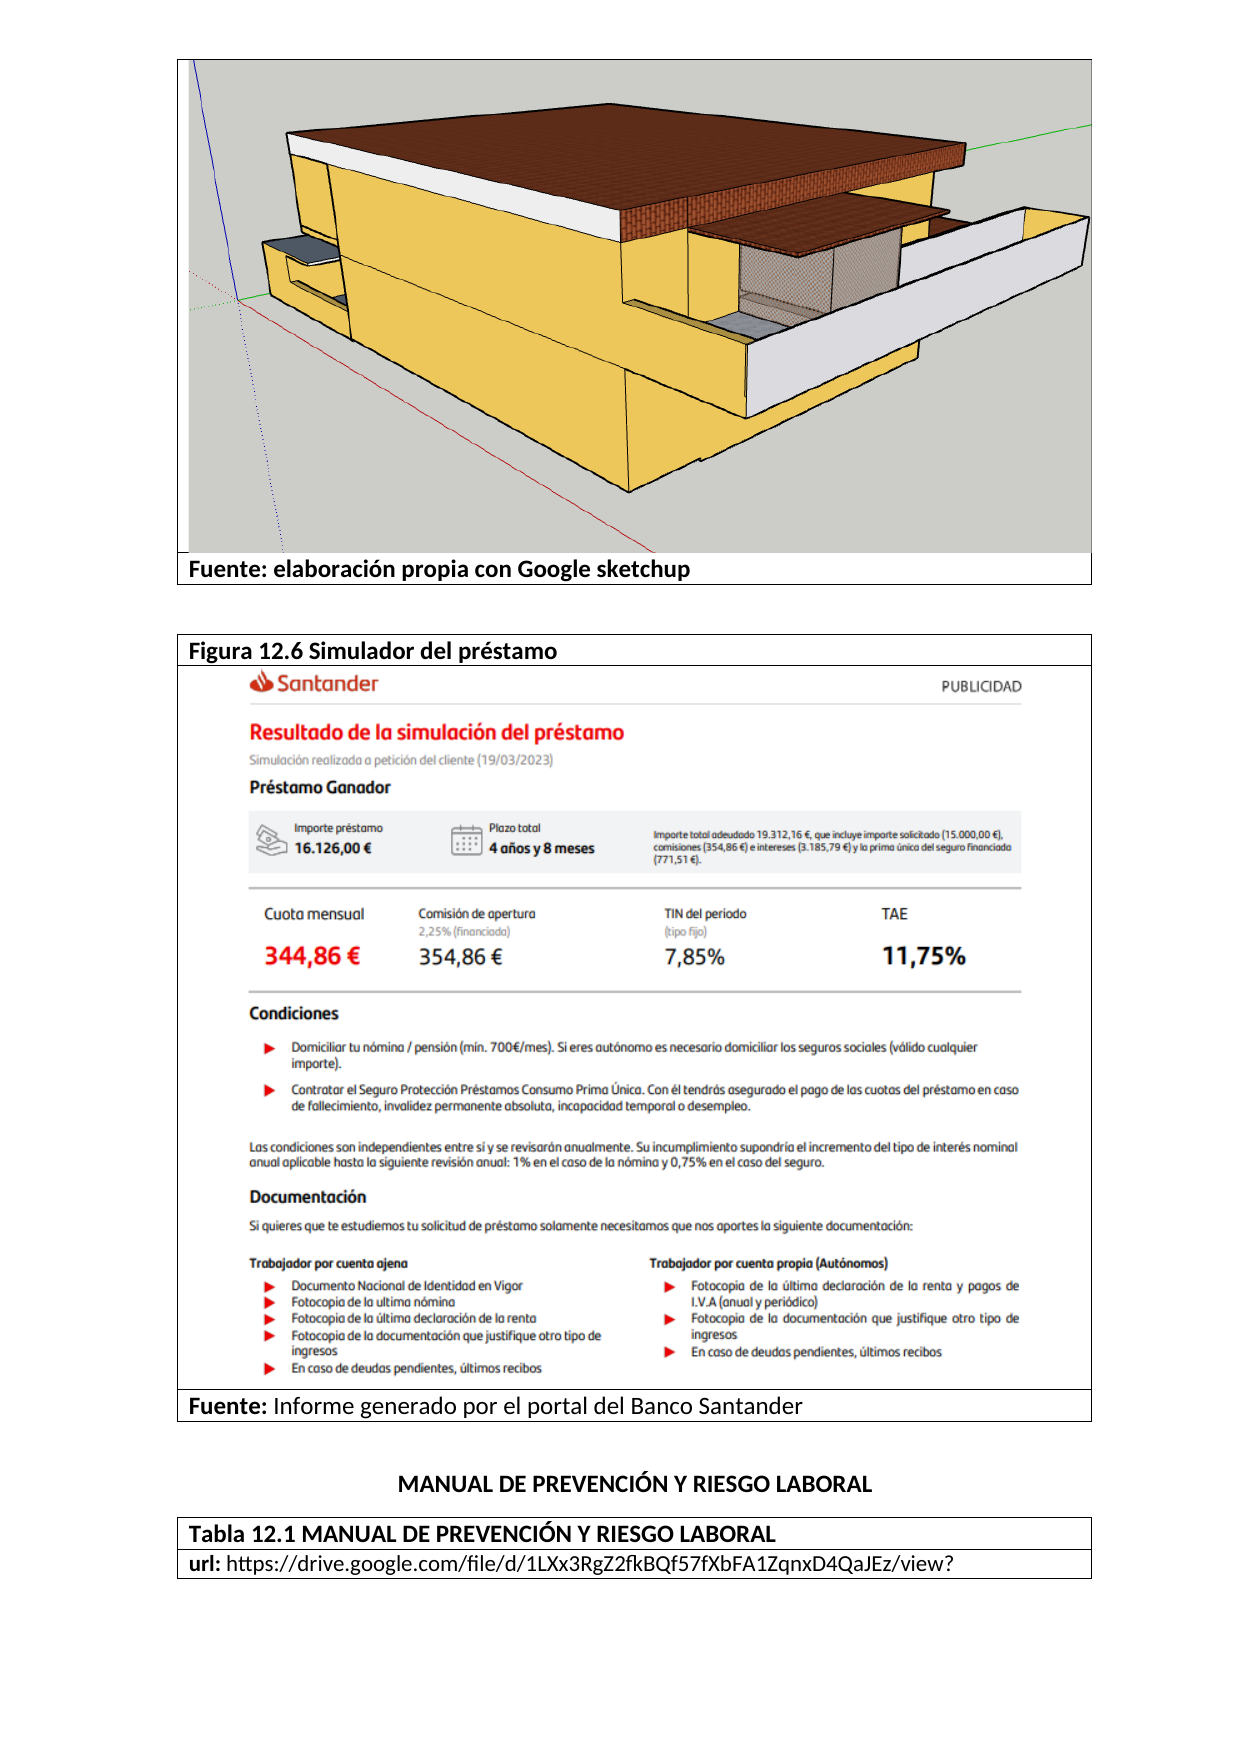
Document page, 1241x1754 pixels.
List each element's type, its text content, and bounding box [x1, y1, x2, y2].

table_cell [178, 60, 188, 552]
table_cell Fuente: Informe generado por el portal del Banco Santander [178, 1390, 1091, 1421]
table_header Figura 12.6 Simulador del préstamo [178, 635, 1091, 665]
table_cell url: https://drive.google.com/file/d/1LXx3RgZ2fkBQf57fXbFA1ZqnxD4QaJEz/view? [178, 1550, 1091, 1577]
table_cell [178, 666, 220, 1389]
text MANUAL DE PREVENCIÓN Y RIESGO LABORAL [177, 1468, 1093, 1498]
table_cell Fuente: elaboración propia con Google sketchup [178, 553, 1091, 584]
table_cell [1048, 666, 1091, 1389]
table_header Tabla 12.1 MANUAL DE PREVENCIÓN Y RIESGO LABORAL [178, 1518, 1091, 1548]
